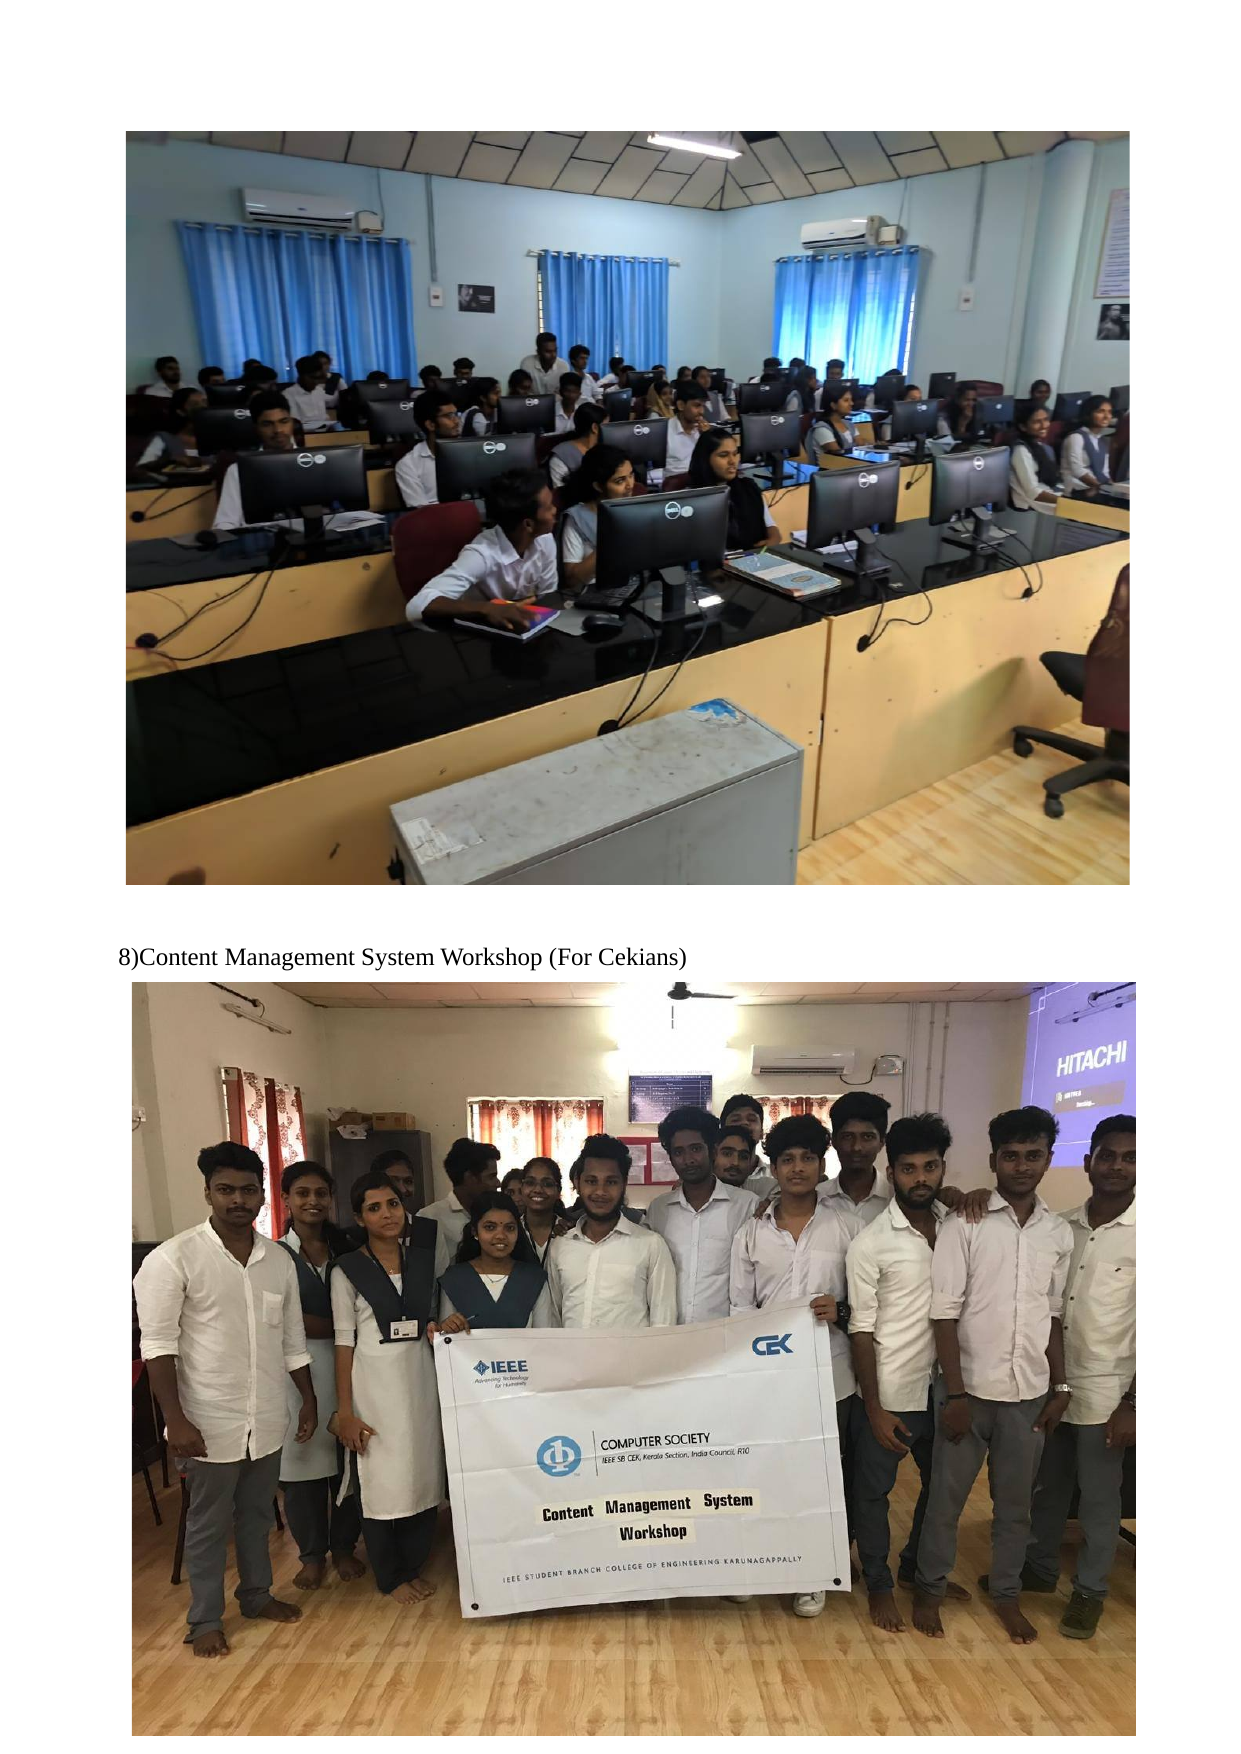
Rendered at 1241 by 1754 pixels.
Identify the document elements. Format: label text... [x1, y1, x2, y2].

text 8)Content Management System Workshop (For Cekians) [118, 942, 1122, 971]
picture [125, 131, 1130, 885]
picture [131, 982, 1136, 1736]
